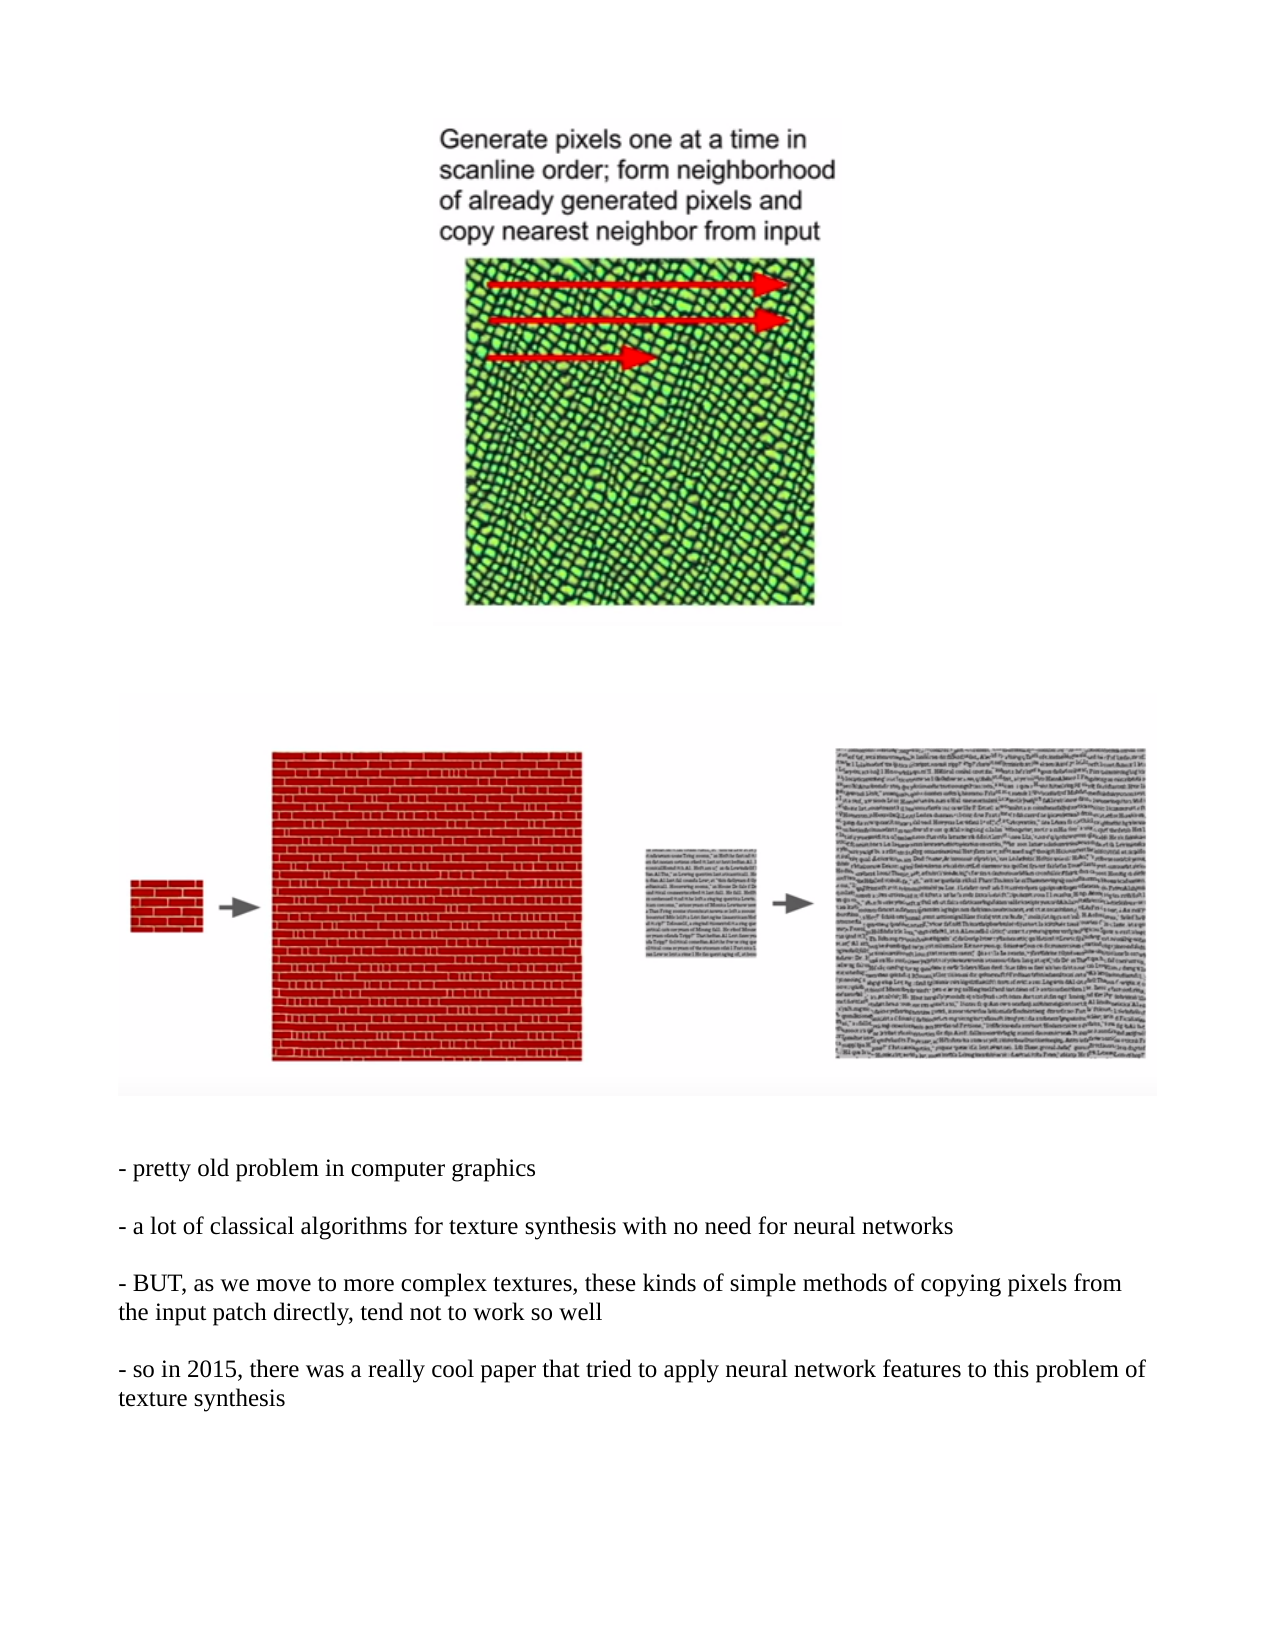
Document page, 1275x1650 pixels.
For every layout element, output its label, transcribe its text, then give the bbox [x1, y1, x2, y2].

picture [118, 693, 1157, 1096]
text - so in 2015, there was a really cool paper that tried to apply neural network features to this problem of texture synthesis [118, 1354, 1157, 1412]
picture [432, 118, 843, 626]
text - a lot of classical algorithms for texture synthesis with no need for neural networks [118, 1211, 1157, 1239]
text - BUT, as we move to more complex textures, these kinds of simple methods of copying pixels from the input patch directly, tend not to work so well [118, 1268, 1157, 1326]
text - pretty old problem in computer graphics [118, 1153, 1157, 1182]
